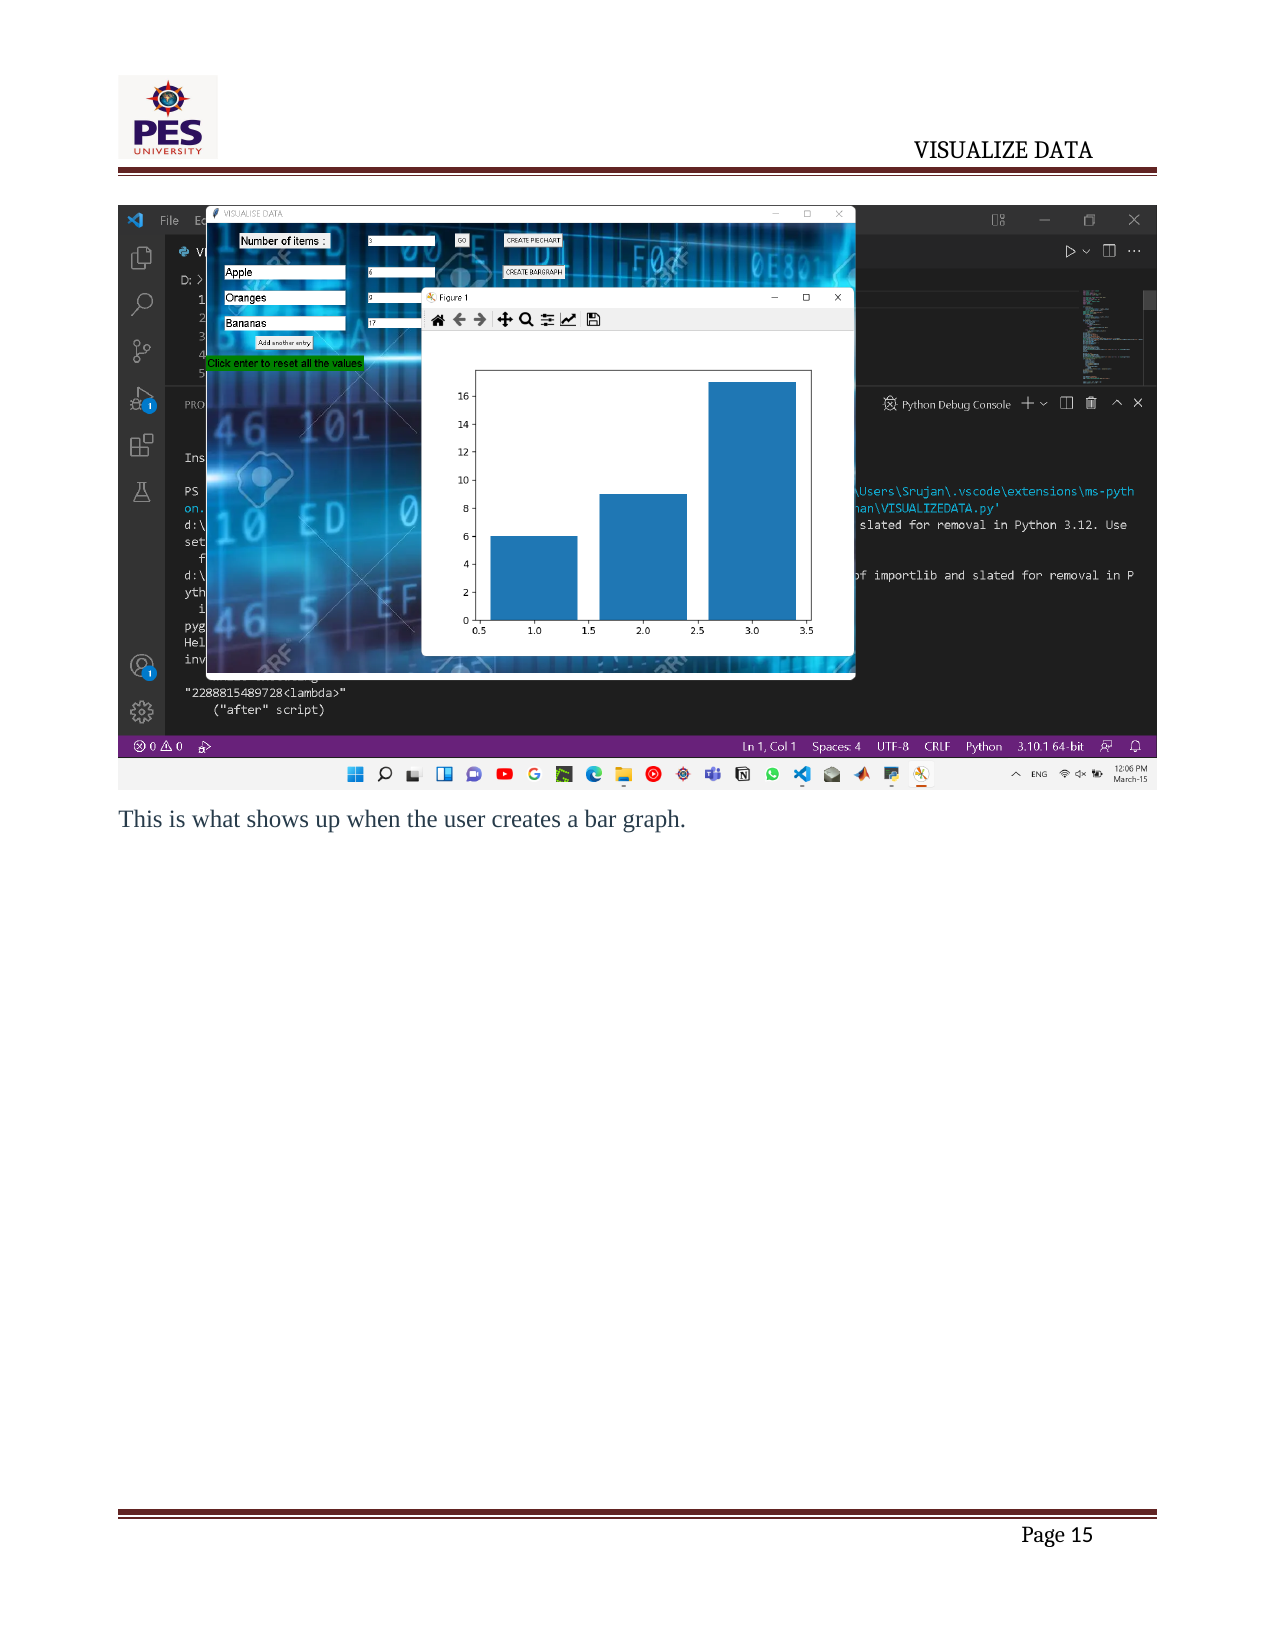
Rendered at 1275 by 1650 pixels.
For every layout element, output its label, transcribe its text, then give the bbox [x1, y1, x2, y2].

picture [118, 205, 1157, 790]
picture [118, 75, 218, 159]
text This is what shows up when the user creates a bar graph. [118, 790, 1157, 832]
